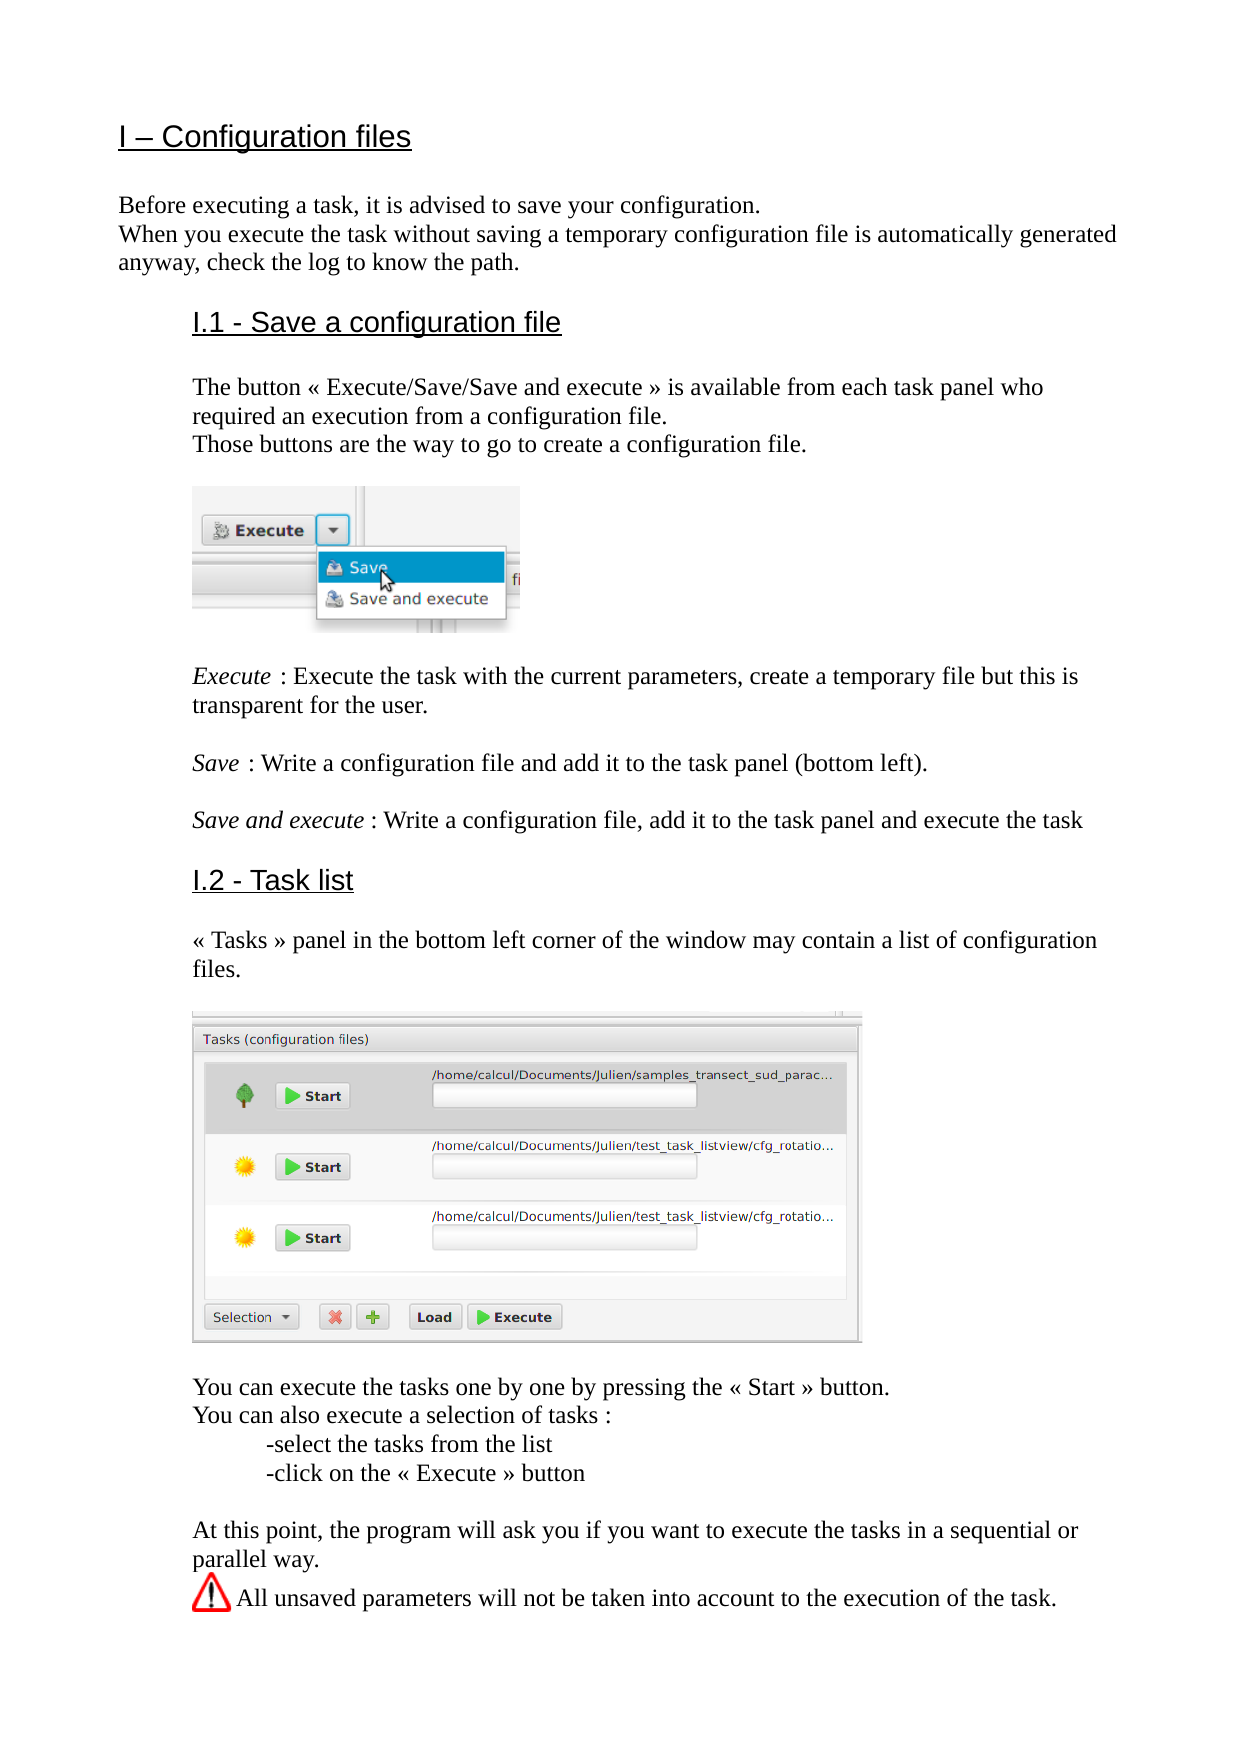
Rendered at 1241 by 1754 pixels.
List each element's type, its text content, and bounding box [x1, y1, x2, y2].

text You can also execute a selection of tasks : [192, 1400, 1122, 1429]
text Save : Write a configuration file and add it to the task panel (bottom left). [192, 748, 1122, 776]
picture [192, 1572, 232, 1612]
picture [192, 1011, 863, 1343]
text The button « Execute/Save/Save and execute » is available from each task panel who required an execution from a configuration file. [192, 372, 1122, 429]
text All unsaved parameters will not be taken into account to the execution of the task. [232, 1573, 1122, 1612]
text At this point, the program will ask you if you want to execute the tasks in a sequential or parallel way. [192, 1515, 1122, 1573]
text Save and execute : Write a configuration file, add it to the task panel and execute the task [192, 805, 1122, 834]
picture [192, 486, 520, 633]
text Those buttons are the way to go to create a configuration file. [192, 429, 1122, 458]
text You can execute the tasks one by one by pressing the « Start » button. [192, 1372, 1122, 1400]
text -click on the « Execute » button [192, 1458, 1122, 1487]
subtitle I – Configuration files [118, 118, 1122, 154]
subtitle I.1 - Save a configuration file [192, 305, 1122, 338]
text When you execute the task without saving a temporary configuration file is automatically generated anyway, check the log to know the path. [118, 219, 1122, 276]
subtitle I.2 - Task list [192, 863, 1122, 896]
text -select the tasks from the list [192, 1429, 1122, 1458]
text Before executing a task, it is advised to save your configuration. [118, 190, 1122, 219]
text « Tasks » panel in the bottom left corner of the window may contain a list of configuration files. [192, 925, 1122, 982]
text Execute : Execute the task with the current parameters, create a temporary file but this is transparent for the user. [192, 661, 1122, 719]
